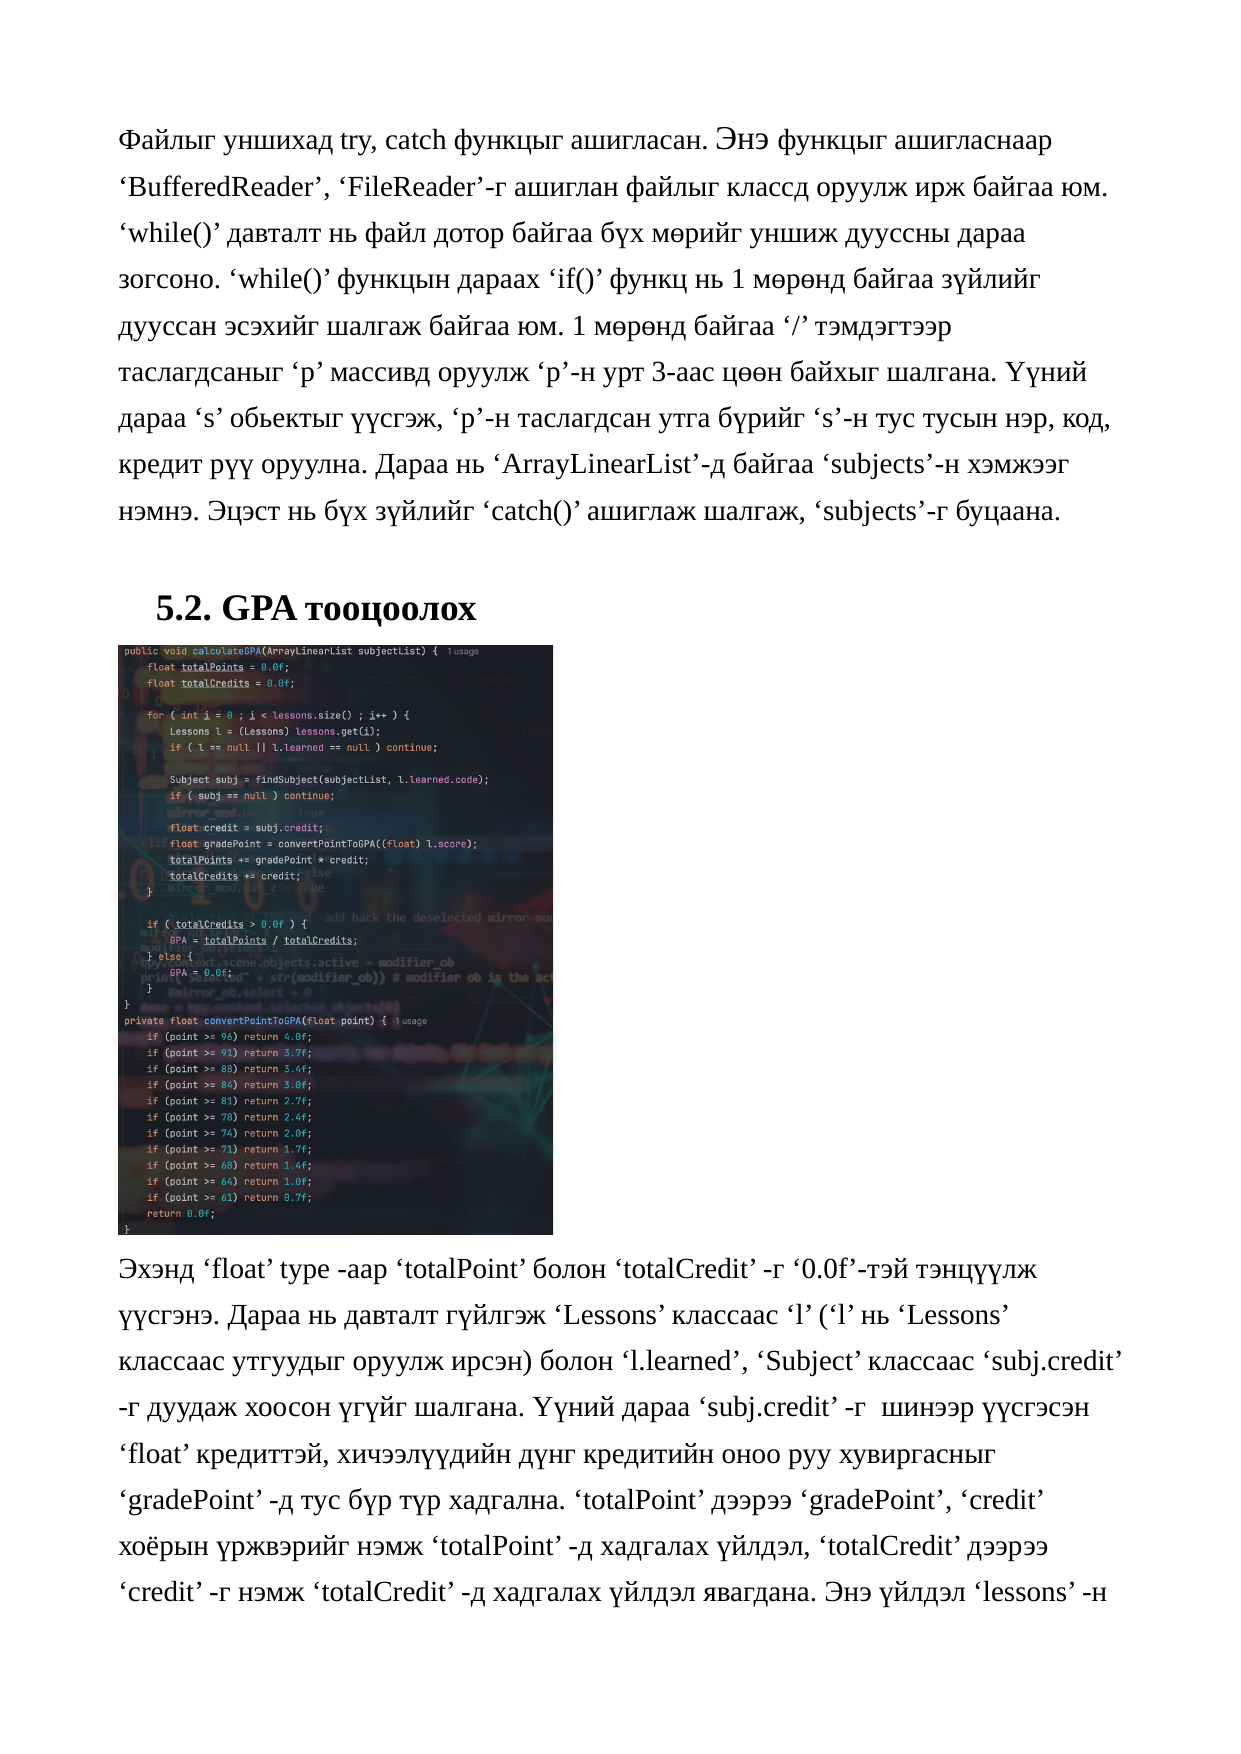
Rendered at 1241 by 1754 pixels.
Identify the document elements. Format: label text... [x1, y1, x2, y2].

text 5.2. GPA тооцоолох [118, 585, 1122, 628]
text Файлыг уншихад try, catch функцыг ашигласан. Энэ функцыг ашигласнаар ‘BufferedReader’, ‘FileReader’-г ашиглан файлыг классд оруулж ирж байгаа юм. ‘while()’ давталт нь файл дотор байгаа бүх мөрийг уншиж дууссны дараа зогсоно. ‘while()’ функцын дараах ‘if()’ функц нь 1 мөрөнд байгаа зүйлийг дууссан эсэхийг шалгаж байгаа юм. 1 мөрөнд байгаа ‘/’ тэмдэгтээр таслагдсаныг ‘p’ массивд оруулж ‘p’-н урт 3-аас цөөн байхыг шалгана. Үүний дараа ‘s’ обьектыг үүсгэж, ‘p’-н таслагдсан утга бүрийг ‘s’-н тус тусын нэр, код, кредит рүү оруулна. Дараа нь ‘ArrayLinearList’-д байгаа ‘subjects’-н хэмжээг нэмнэ. Эцэст нь бүх зүйлийг ‘catch()’ ашиглаж шалгаж, ‘subjects’-г буцаана. [118, 118, 1122, 526]
text Эхэнд ‘float’ type -aaр ‘totalPoint’ болон ‘totalCredit’ -г ‘0.0f’-тэй тэнцүүлж үүсгэнэ. Дараа нь давталт гүйлгэж ‘Lessons’ классаас ‘l’ (‘l’ нь ‘Lessons’ классаас утгуудыг оруулж ирсэн) болон ‘l.learned’, ‘Subject’ классаас ‘subj.credit’ -г дуудаж хоосон үгүйг шалгана. Үүний дараа ‘subj.credit’ -г шинээр үүсгэсэн ‘float’ кредиттэй, хичээлүүдийн дүнг кредитийн оноо руу хувиргасныг ‘gradePoint’ -д тус бүр түр хадгална. ‘totalPoint’ дээрээ ‘gradePoint’, ‘credit’ хоёрын үржвэрийг нэмж ‘totalPoint’ -д хадгалах үйлдэл, ‘totalCredit’ дээрээ ‘credit’ -г нэмж ‘totalCredit’ -д хадгалах үйлдэл явагдана. Энэ үйлдэл ‘lessons’ -н [118, 1251, 1122, 1608]
picture [118, 645, 554, 1235]
